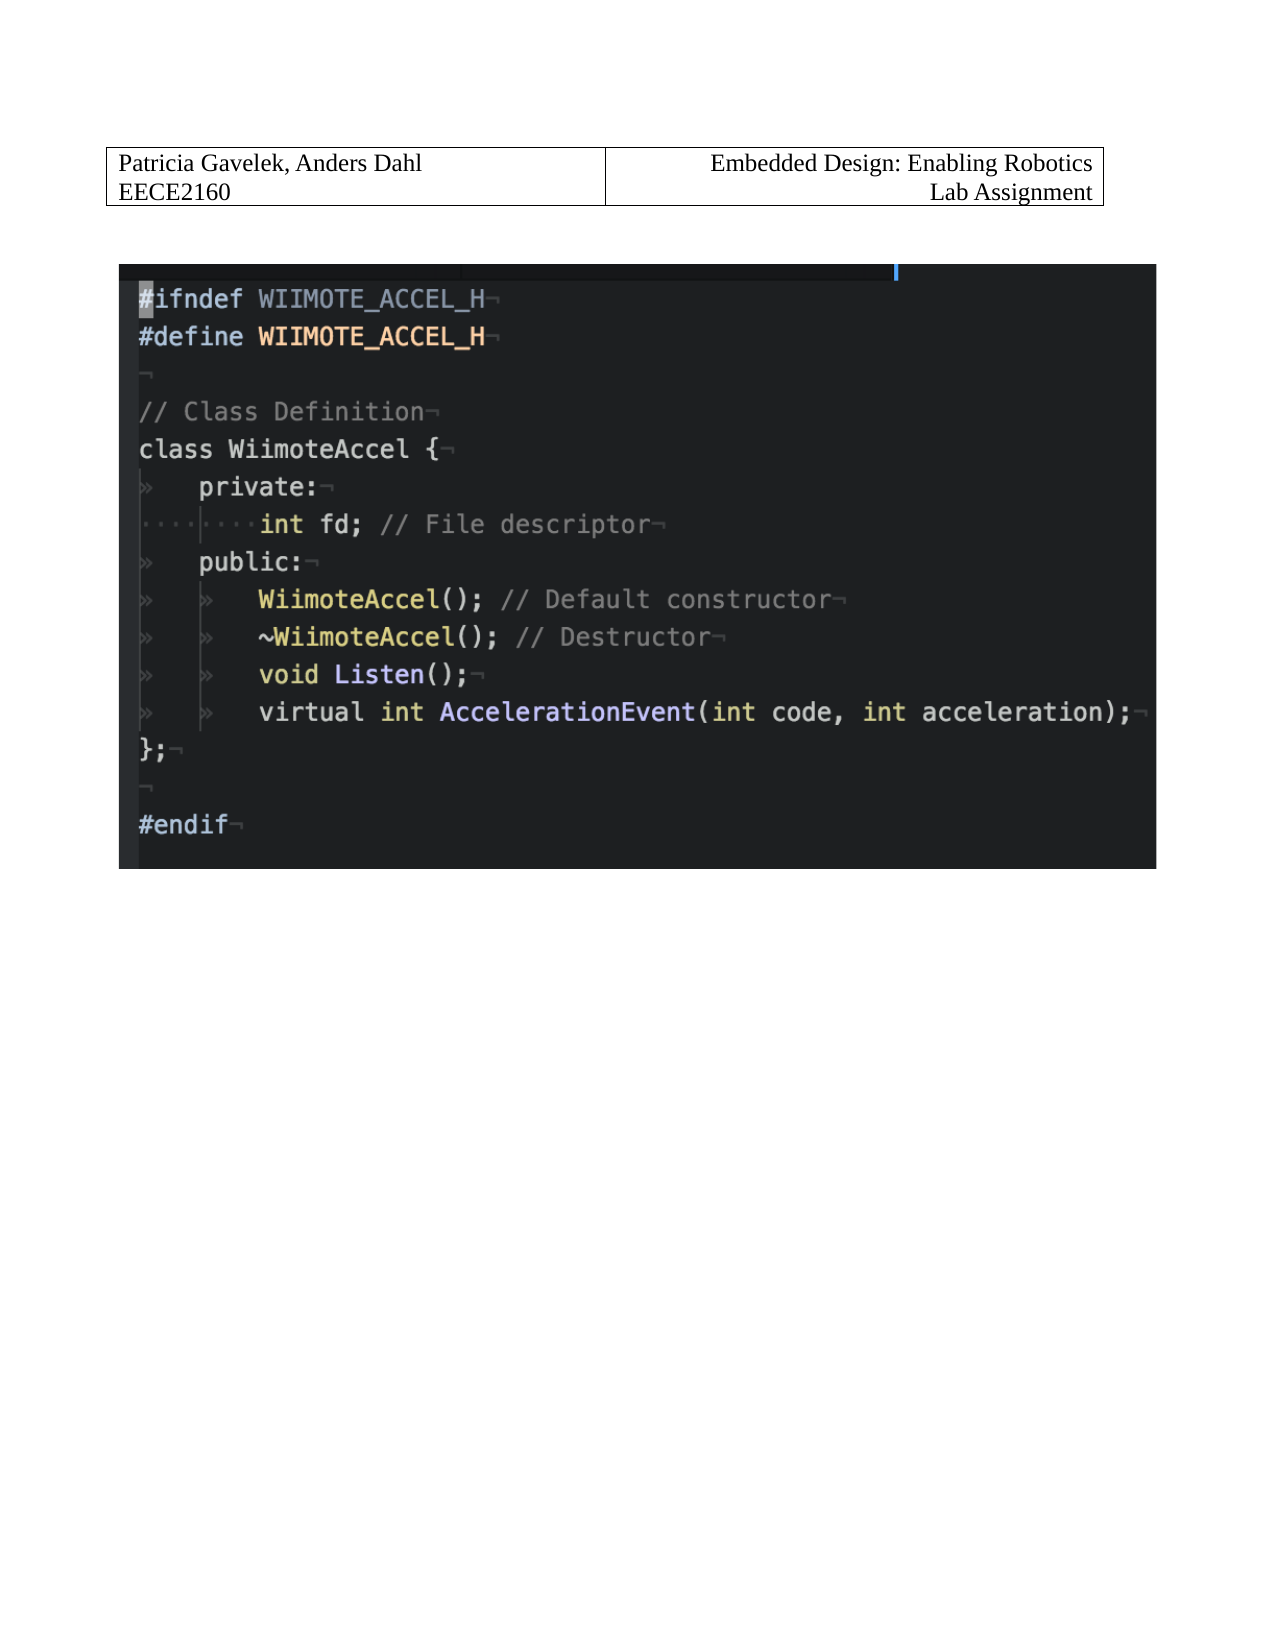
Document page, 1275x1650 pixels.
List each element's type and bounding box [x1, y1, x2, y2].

picture [118, 264, 1157, 869]
